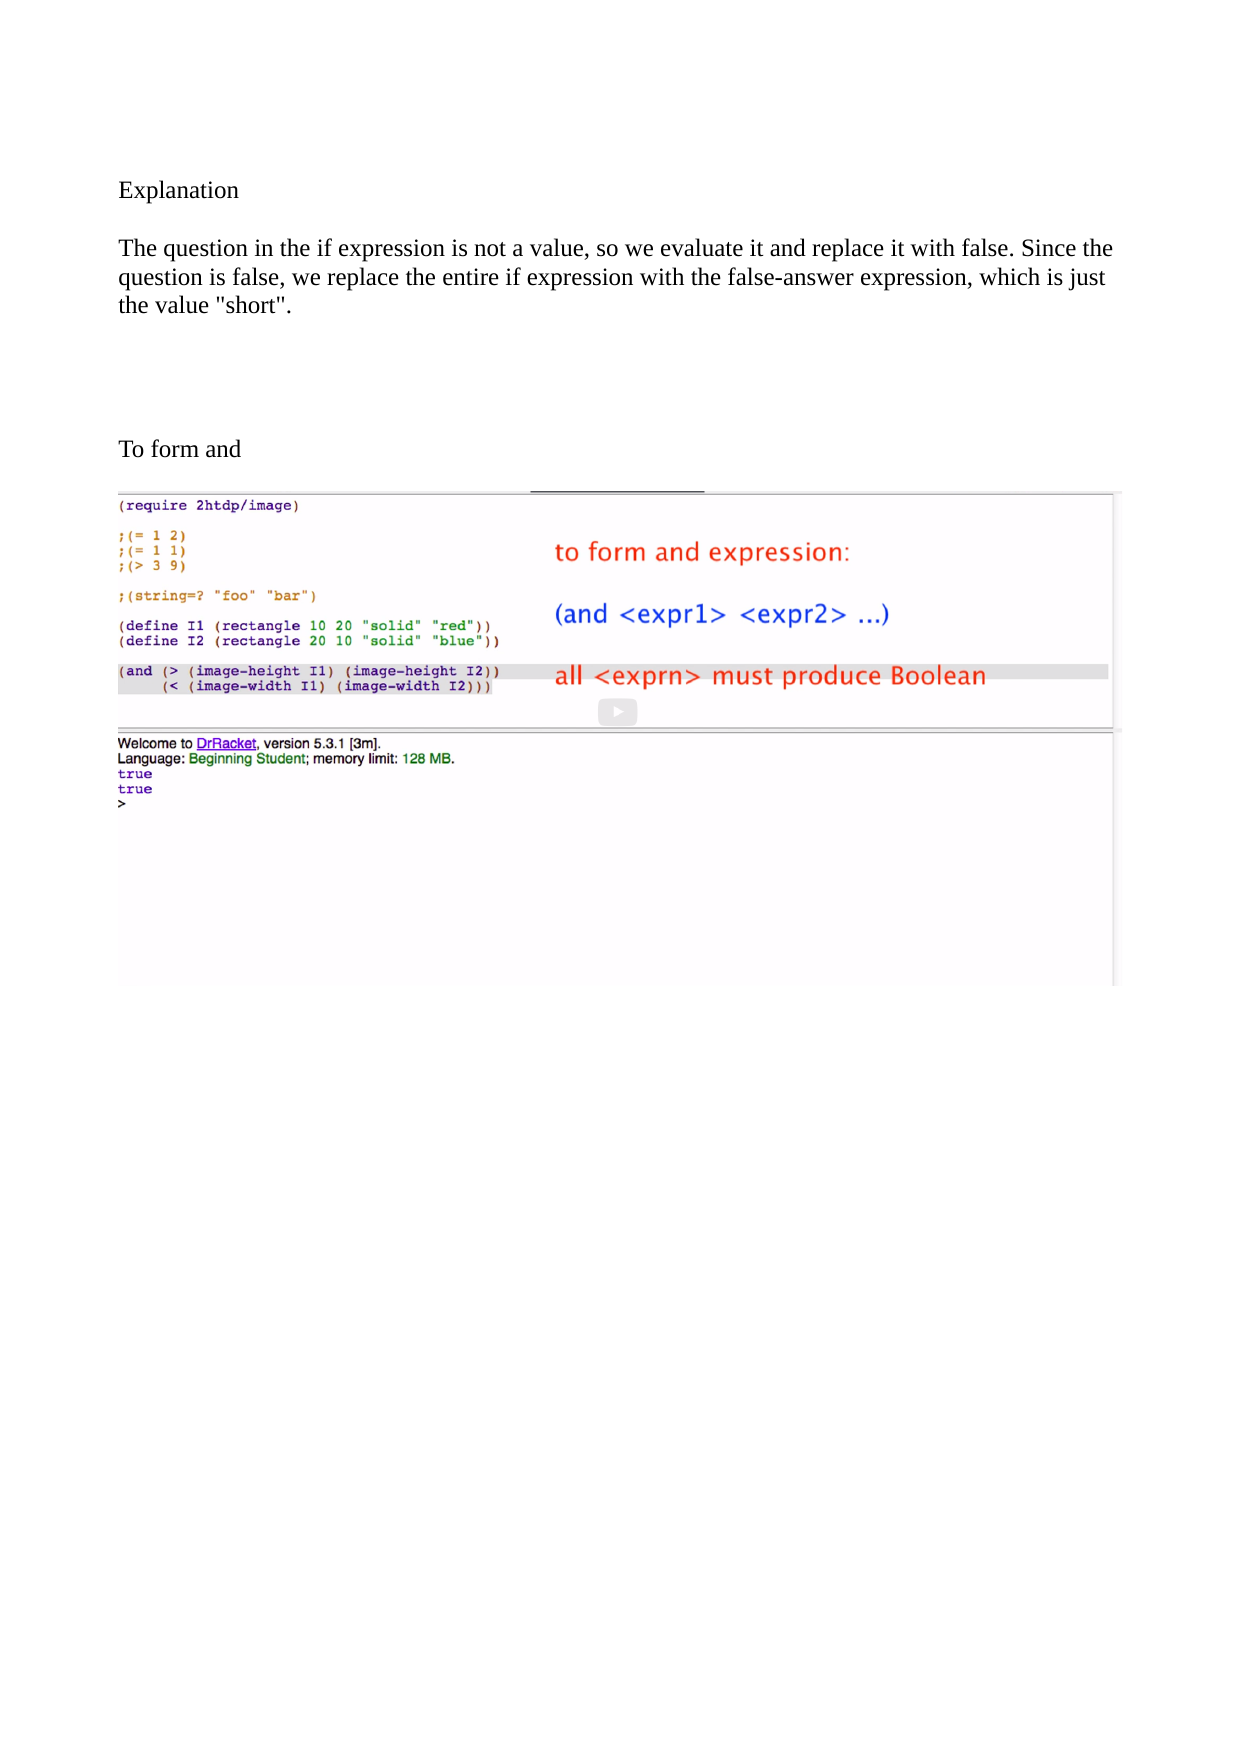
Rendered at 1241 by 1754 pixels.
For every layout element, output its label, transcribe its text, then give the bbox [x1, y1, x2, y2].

text To form and [118, 434, 1122, 463]
picture [118, 491, 1123, 986]
text Explanation [118, 176, 1122, 204]
text The question in the if expression is not a value, so we evaluate it and replace it with false. Since the question is false, we replace the entire if expression with the false-answer expression, which is just the value "short". [118, 233, 1122, 319]
